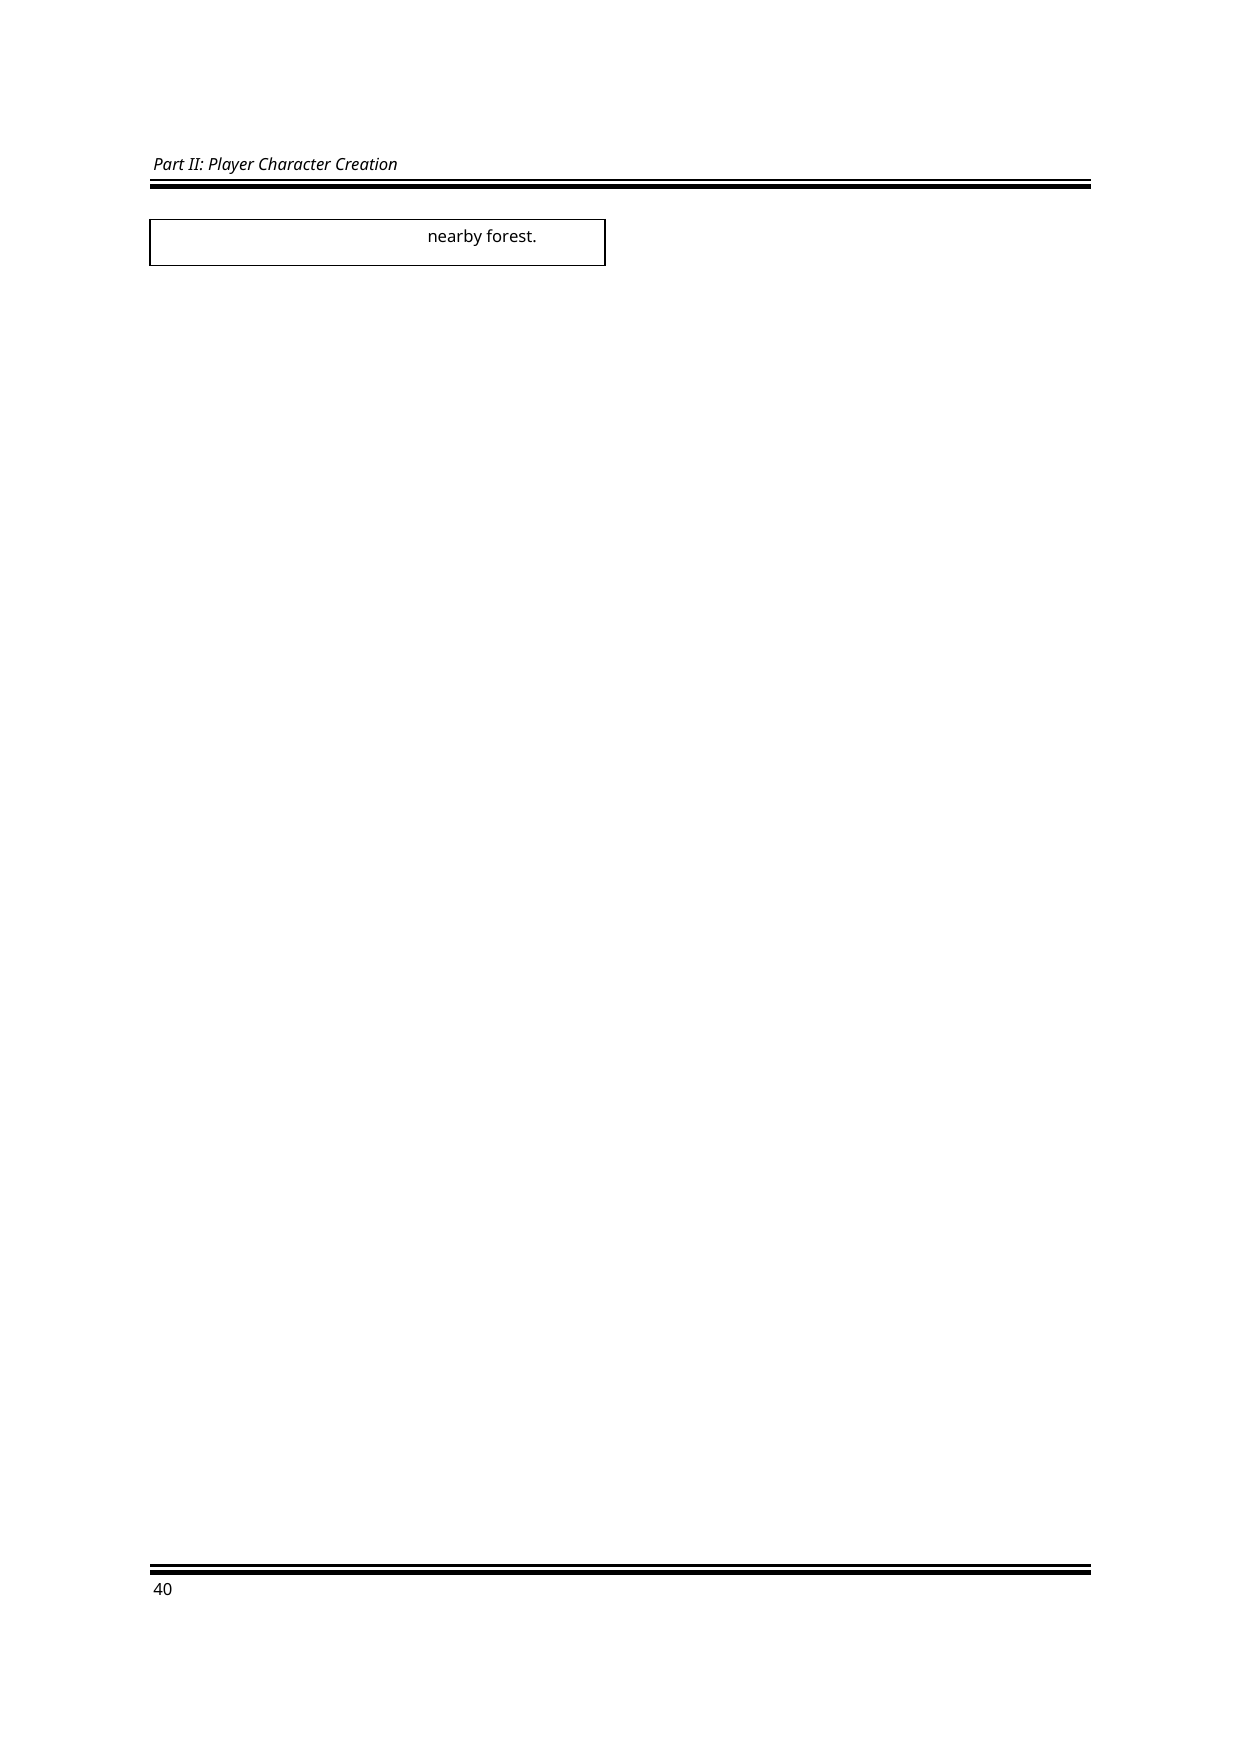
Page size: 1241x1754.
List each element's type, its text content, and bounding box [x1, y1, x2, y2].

table_cell nearby forest. [384, 220, 597, 265]
table_cell [597, 220, 604, 265]
table_cell [371, 220, 384, 265]
